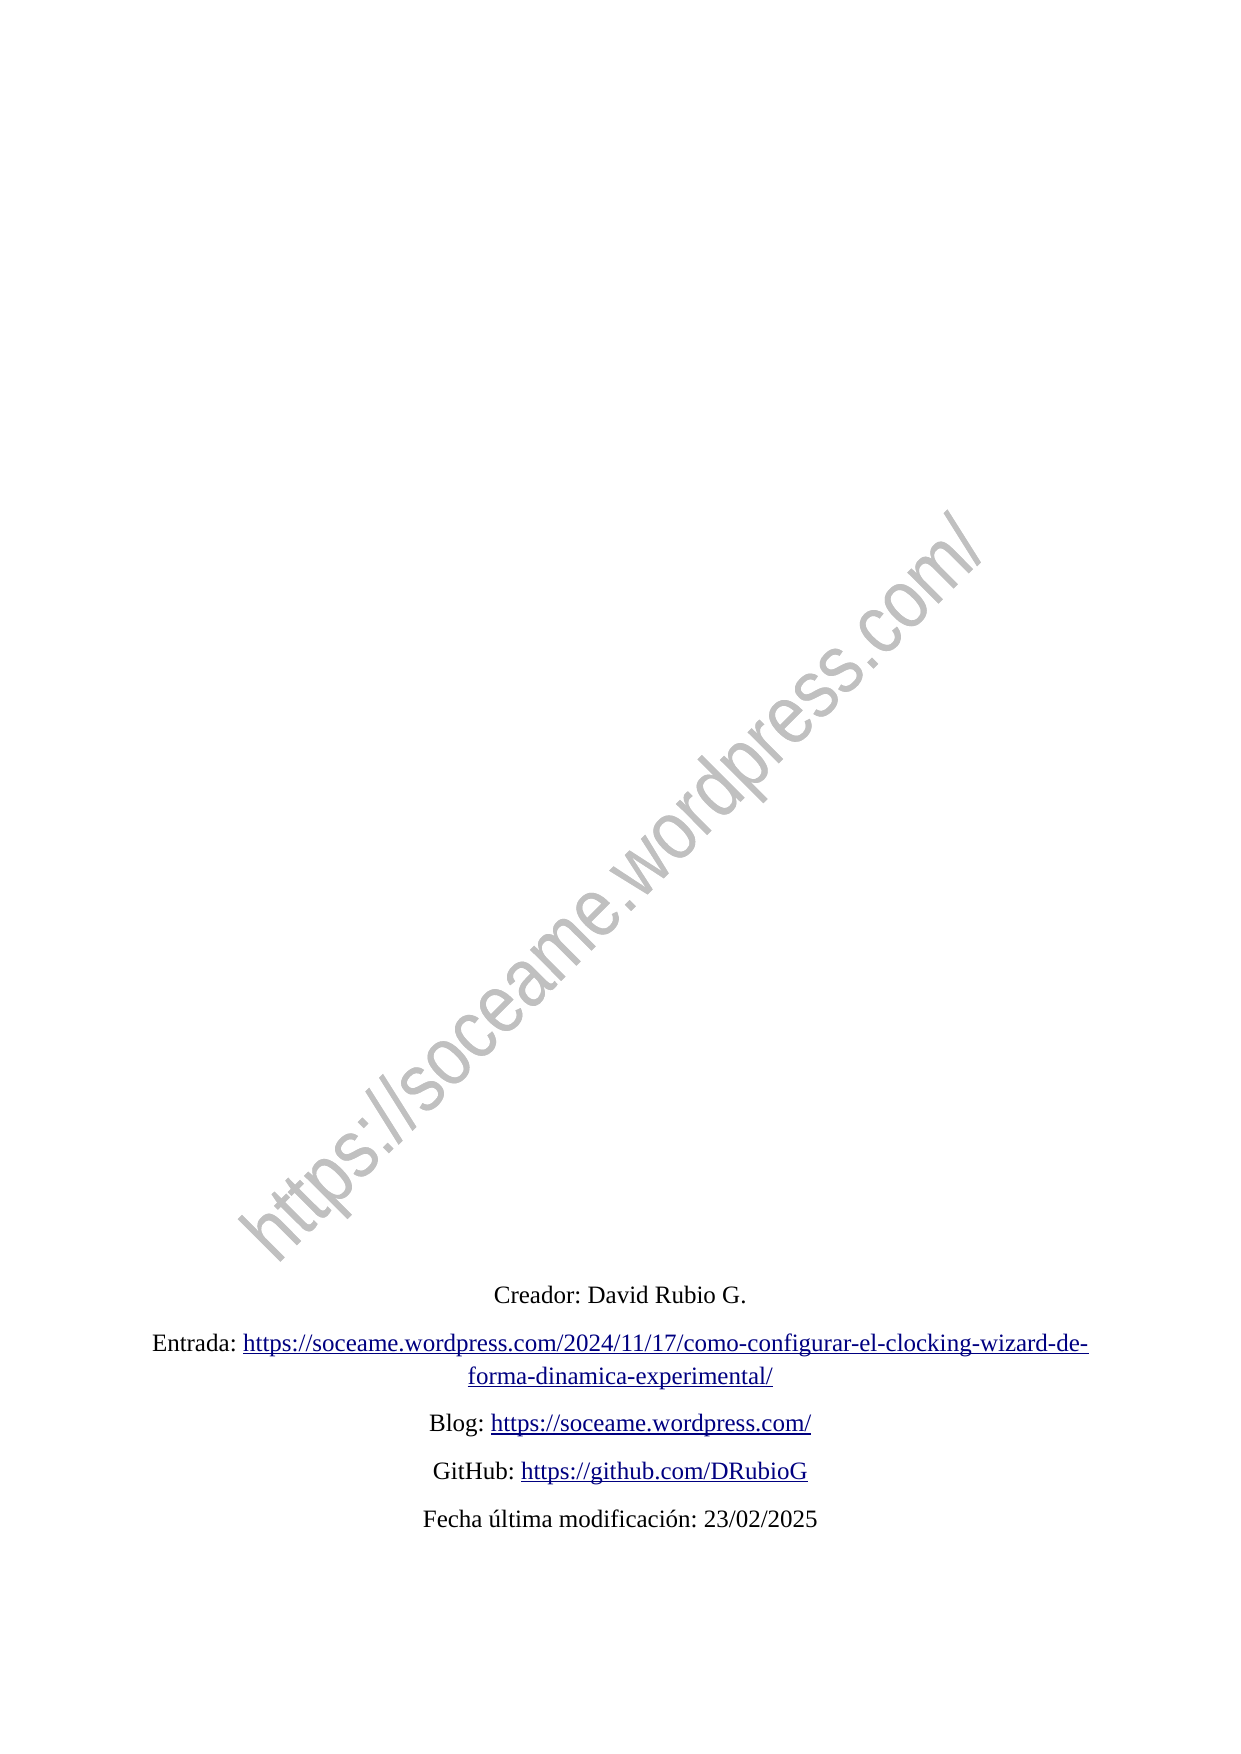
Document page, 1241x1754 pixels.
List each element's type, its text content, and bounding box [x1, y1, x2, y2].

text Entrada: https://soceame.wordpress.com/2024/11/17/como-configurar-el-clocking-wizard-de-forma-dinamica-experimental/ [118, 1328, 1122, 1389]
text Creador: David Rubio G. [118, 1280, 1122, 1309]
text Blog: https://soceame.wordpress.com/ [118, 1408, 1122, 1437]
text GitHub: https://github.com/DRubioG [118, 1456, 1122, 1485]
text Fecha última modificación: 23/02/2025 [118, 1504, 1122, 1532]
